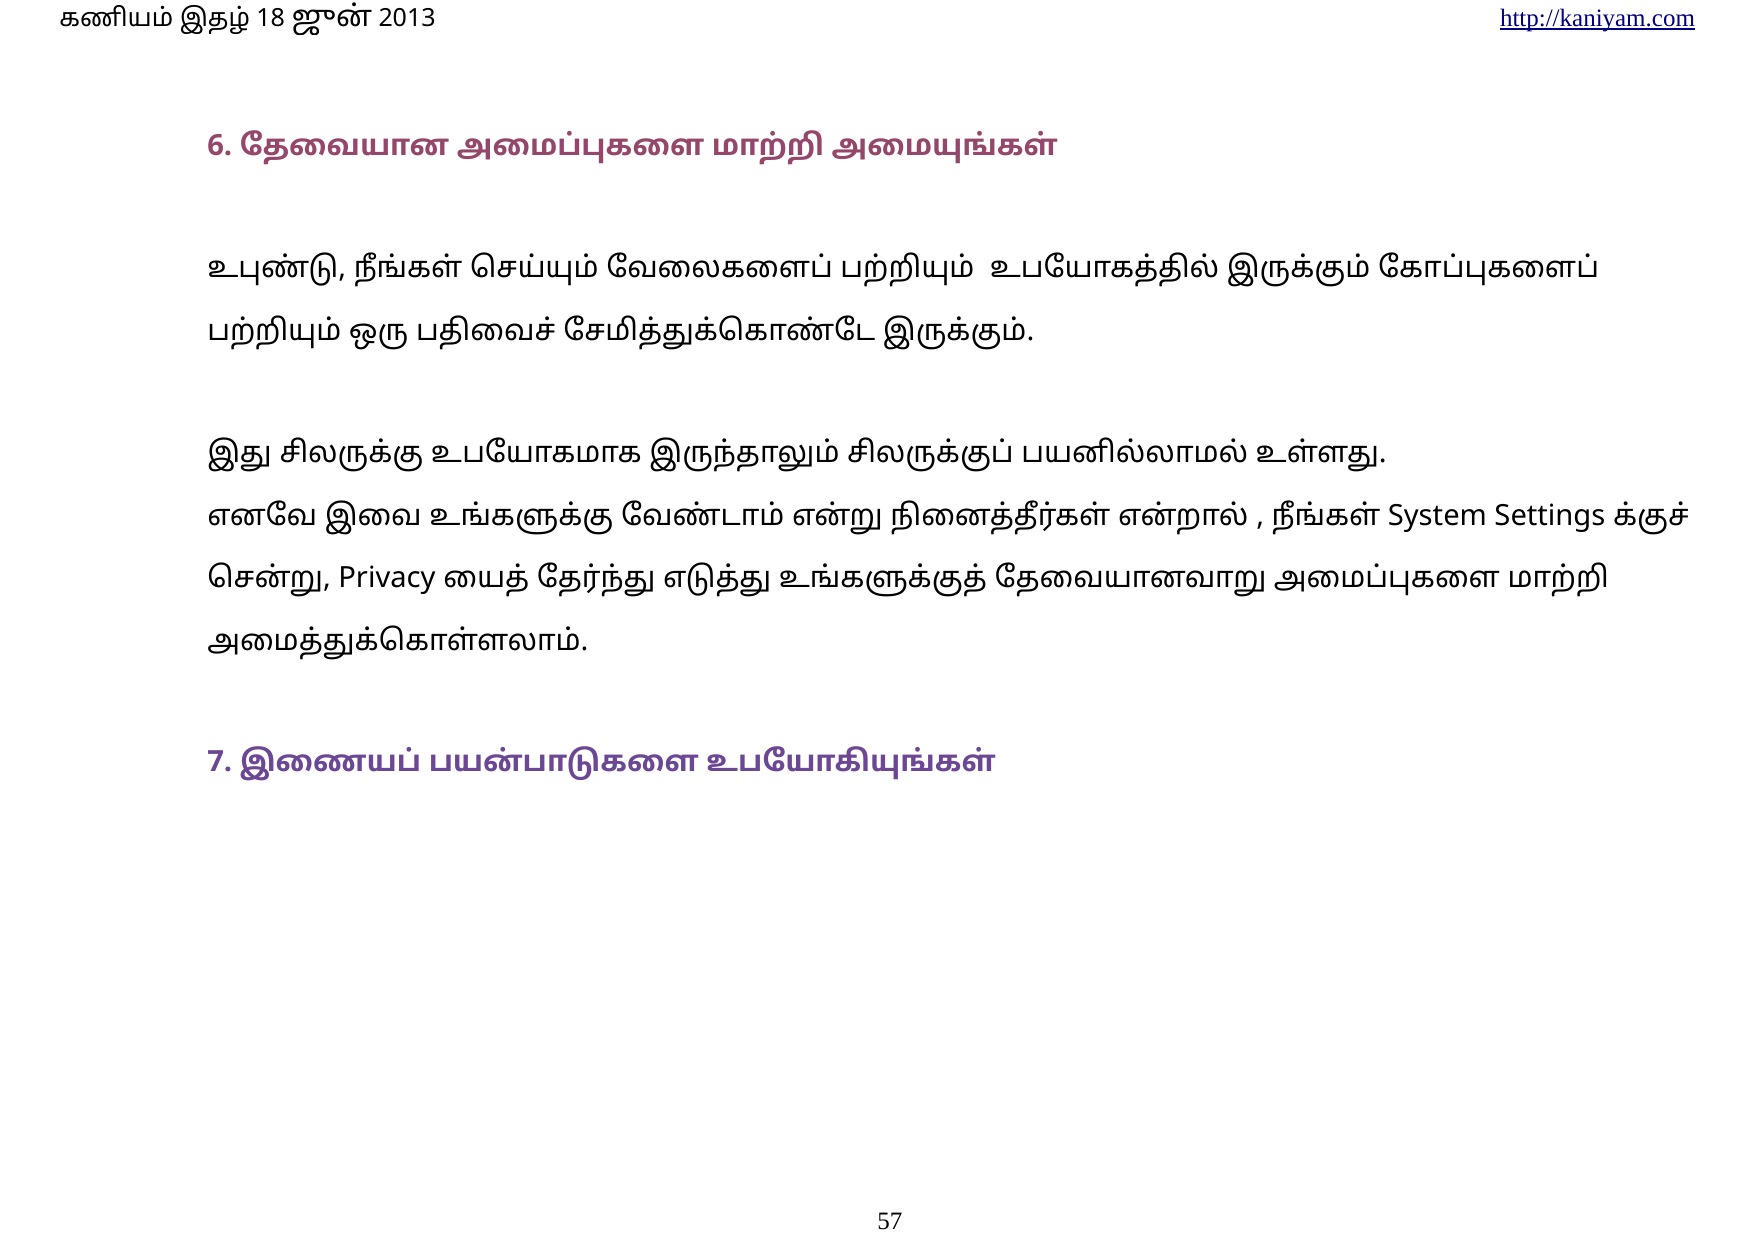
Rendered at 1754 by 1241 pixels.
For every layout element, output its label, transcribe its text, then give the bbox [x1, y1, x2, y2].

text இது சிலருக்கு உபயோகமாக இருந்தாலும் சிலருக்குப் பயனில்லாமல் உள்ளது. [207, 431, 1695, 473]
text உபுண்டு, நீங்கள் செய்யும் வேலைகளைப் பற்றியும் உபயோகத்தில் இருக்கும் கோப்புகளைப் பற்றியும் ஒரு பதிவைச் சேமித்துக்கொண்டே இருக்கும். [207, 187, 1695, 351]
text 6. தேவையான அமைப்புகளை மாற்றி அமையுங்கள் [207, 124, 1695, 166]
text எனவே இவை உங்களுக்கு வேண்டாம் என்று நினைத்தீர்கள் என்றால் , நீங்கள் System Settings க்குச் சென்று, Privacy யைத் தேர்ந்து எடுத்து உங்களுக்குத் தேவையானவாறு அமைப்புகளை மாற்றி அமைத்துக்கொள்ளலாம். 7. இணையப் பயன்பாடுகளை உபயோகியுங்கள் [207, 494, 1695, 783]
